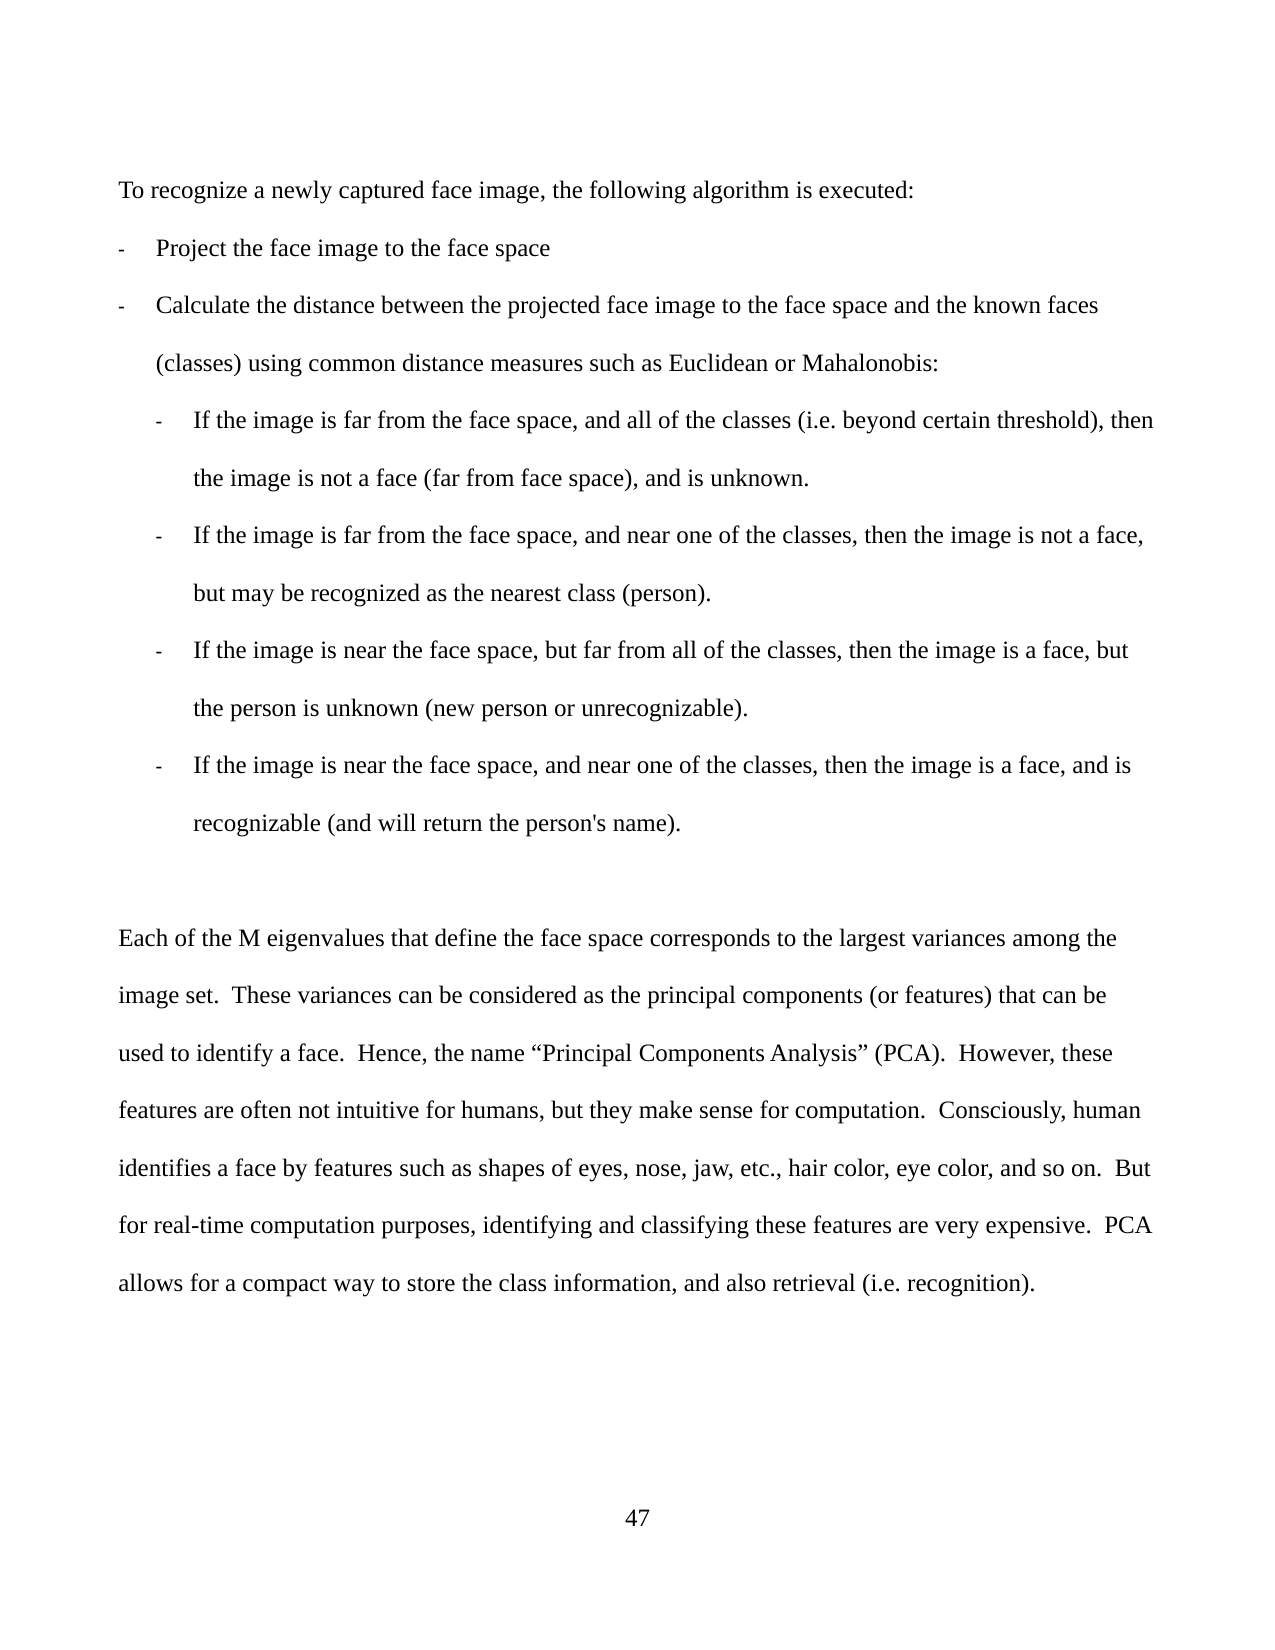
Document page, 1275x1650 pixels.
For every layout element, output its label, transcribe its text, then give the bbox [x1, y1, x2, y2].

text Each of the M eigenvalues that define the face space corresponds to the largest variances among the image set. These variances can be considered as the principal components (or features) that can be used to identify a face. Hence, the name “Principal Components Analysis” (PCA). However, these features are often not intuitive for humans, but they make sense for computation. Consciously, human identifies a face by features such as shapes of eyes, nose, jaw, etc., hair color, eye color, and so on. But for real-time computation purposes, identifying and classifying these features are very expensive. PCA allows for a compact way to store the class information, and also retrieval (i.e. recognition). [118, 923, 1157, 1297]
list Calculate the distance between the projected face image to the face space and the known faces (classes) using common distance measures such as Euclidean or Mahalonobis: [118, 291, 1157, 377]
list If the image is far from the face space, and near one of the classes, then the image is not a face, but may be recognized as the nearest class (person). [156, 521, 1157, 607]
list Project the face image to the face space [118, 233, 1157, 262]
list If the image is near the face space, but far from all of the classes, then the image is a face, but the person is unknown (new person or unrecognizable). [156, 636, 1157, 722]
list If the image is far from the face space, and all of the classes (i.e. beyond certain threshold), then the image is not a face (far from face space), and is unknown. [156, 406, 1157, 492]
list If the image is near the face space, and near one of the classes, then the image is a face, and is recognizable (and will return the person's name). [156, 751, 1157, 837]
text To recognize a newly captured face image, the following algorithm is executed: [118, 176, 1157, 204]
